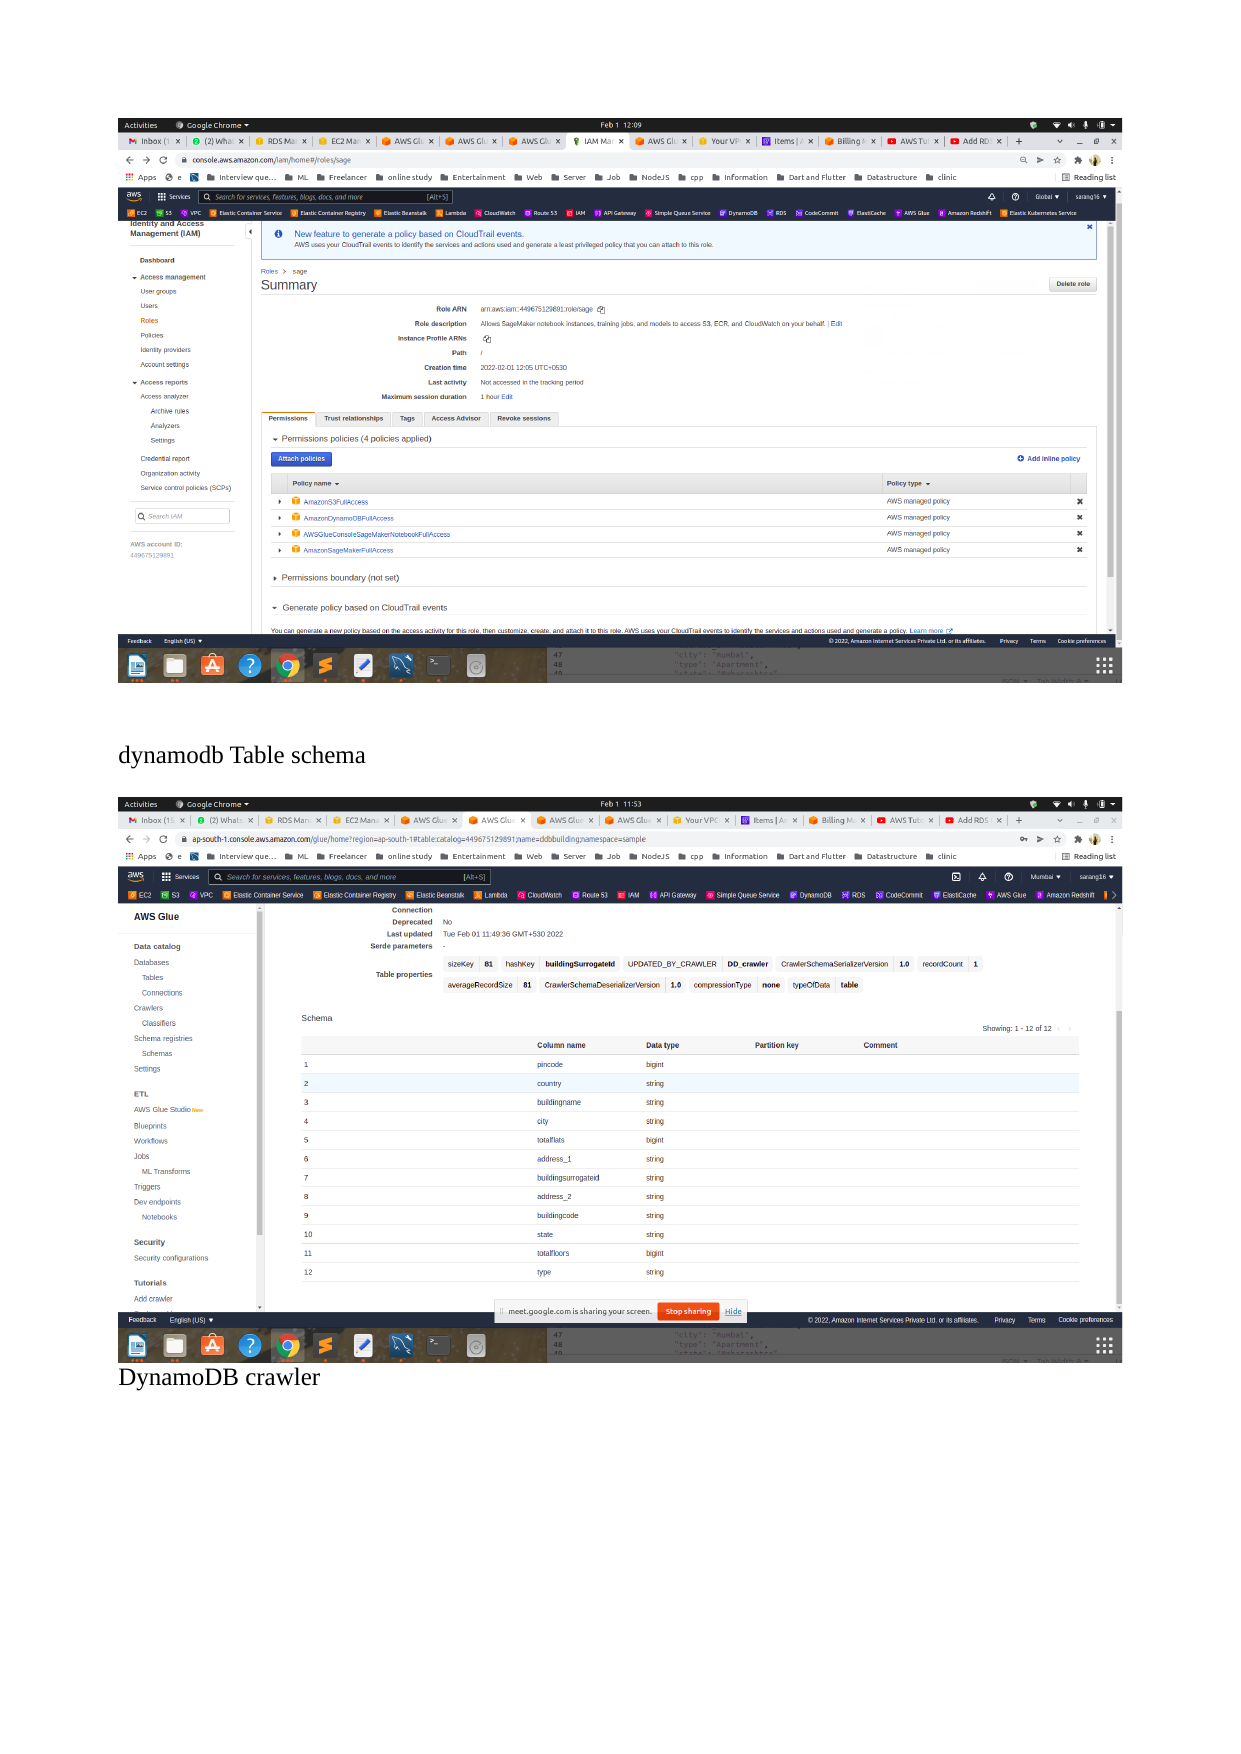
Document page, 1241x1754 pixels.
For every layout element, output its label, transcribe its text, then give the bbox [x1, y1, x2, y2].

picture [118, 118, 1123, 683]
text dynamodb Table schema [118, 740, 1122, 769]
picture [118, 797, 1123, 1363]
text DynamoDB crawler [118, 1363, 1122, 1391]
